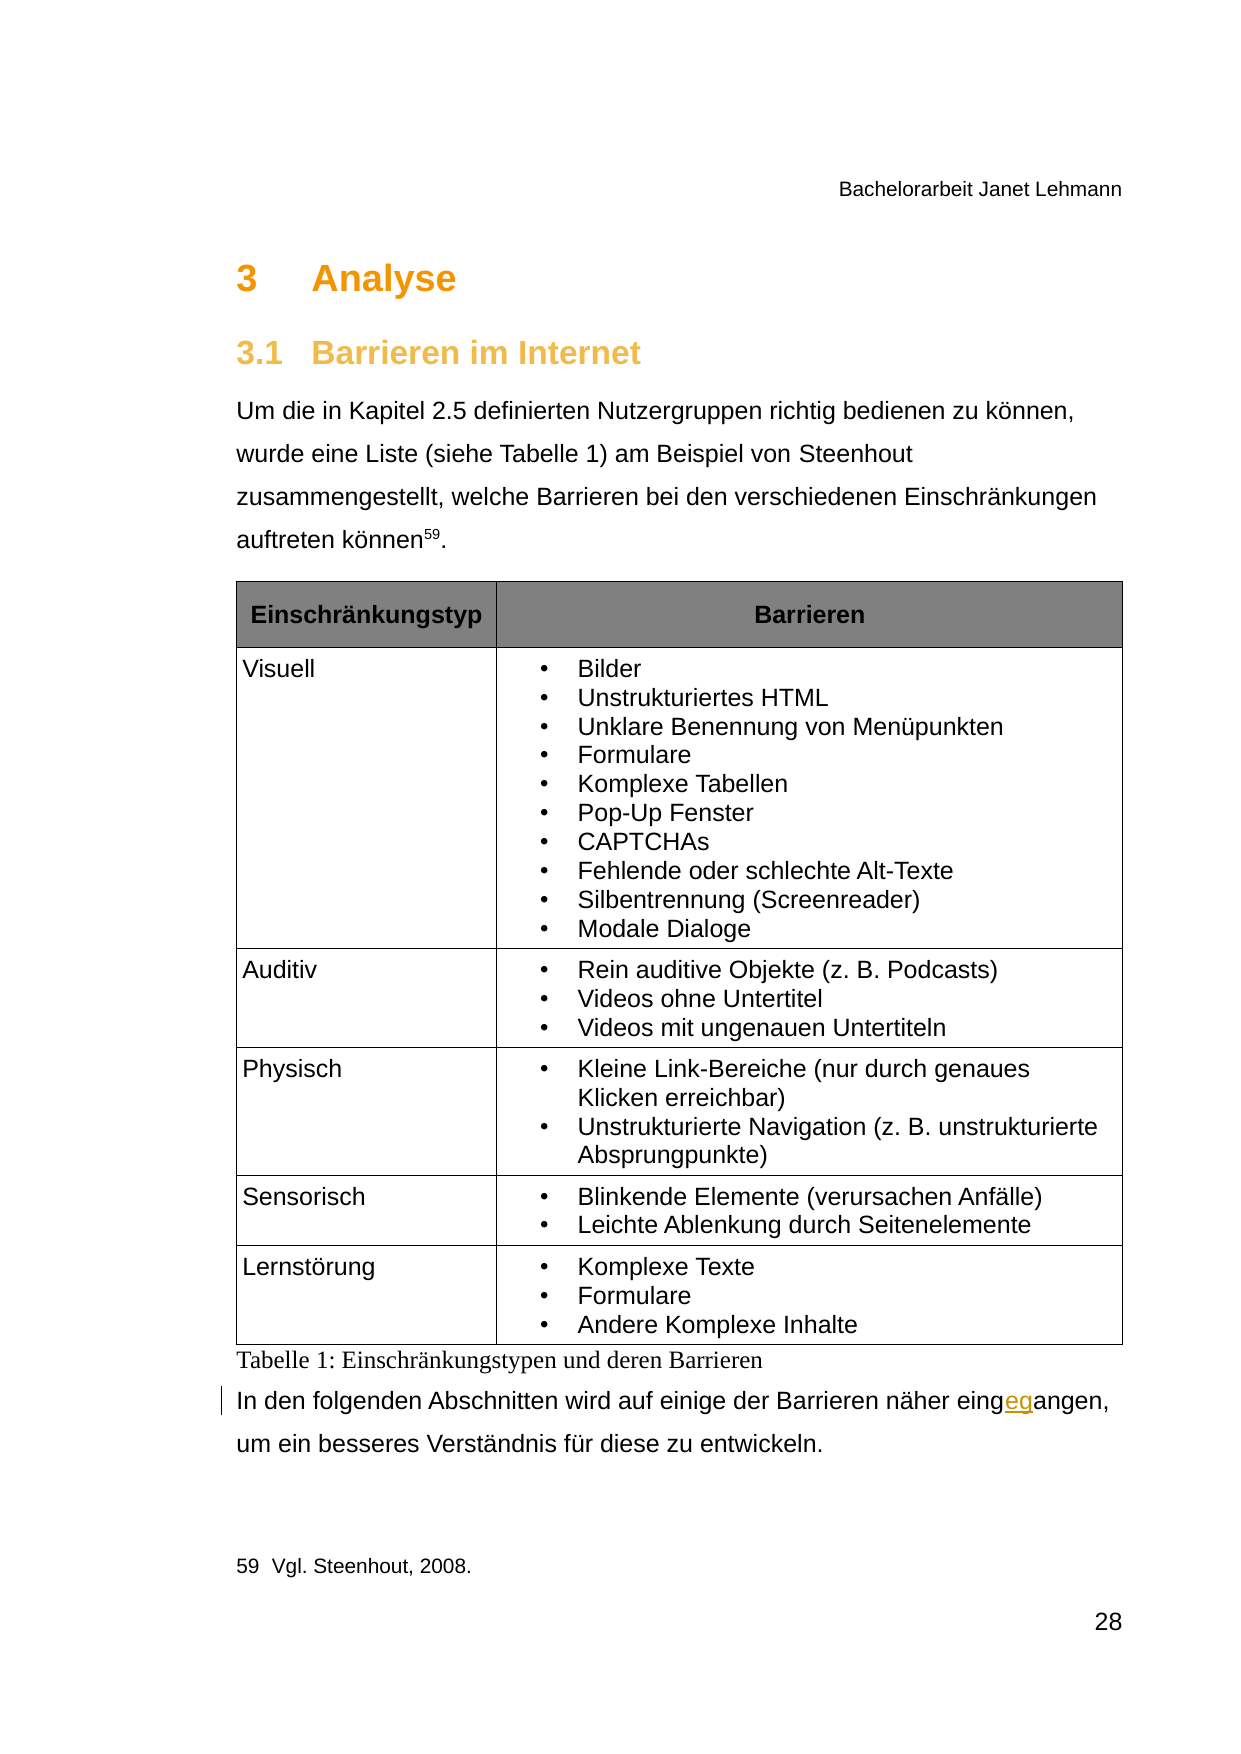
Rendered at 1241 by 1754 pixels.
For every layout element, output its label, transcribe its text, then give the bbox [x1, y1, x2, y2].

table_cell Rein auditive Objekte (z. B. Podcasts) Videos ohne Untertitel Videos mit ungenauen Untertiteln [497, 949, 1122, 1047]
table_cell Blinkende Elemente (verursachen Anfälle) Leichte Ablenkung durch Seitenelemente [497, 1176, 1122, 1245]
table_cell Physisch [237, 1048, 496, 1175]
table_cell Bilder Unstrukturiertes HTML Unklare Benennung von Menüpunkten Formulare Komplexe Tabellen Pop-Up Fenster CAPTCHAs Fehlende oder schlechte Alt-Texte Silbentrennung (Screenreader) Modale Dialoge [497, 648, 1122, 948]
table_header Einschränkungstyp [237, 582, 496, 647]
text In den folgenden Abschnitten wird auf einige der Barrieren näher eingegangen, um ein besseres Verständnis für diese zu entwickeln. [236, 1386, 1122, 1458]
table_cell Lernstörung [237, 1246, 496, 1344]
table_cell Auditiv [237, 949, 496, 1047]
table_header Barrieren [497, 582, 1122, 647]
text Um die in Kapitel 2.5 definierten Nutzergruppen richtig bedienen zu können, wurde eine Liste (siehe Tabelle 1) am Beispiel von Steenhout zusammengestellt, welche Barrieren bei den verschiedenen Einschränkungen auftreten können. [236, 396, 1122, 554]
text Vgl. Steenhout, 2008. [236, 1554, 1122, 1578]
table_cell Visuell [237, 648, 496, 948]
table_cell Sensorisch [237, 1176, 496, 1245]
subtitle Barrieren im Internet [236, 333, 1122, 371]
table_cell Kleine Link-Bereiche (nur durch genaues Klicken erreichbar) Unstrukturierte Navigation (z. B. unstrukturierte Absprungpunkte) [497, 1048, 1122, 1175]
subtitle Analyse [236, 256, 1122, 299]
text Tabelle 1: Einschränkungstypen und deren Barrieren [236, 1345, 1122, 1374]
table_cell Komplexe Texte Formulare Andere Komplexe Inhalte [497, 1246, 1122, 1344]
